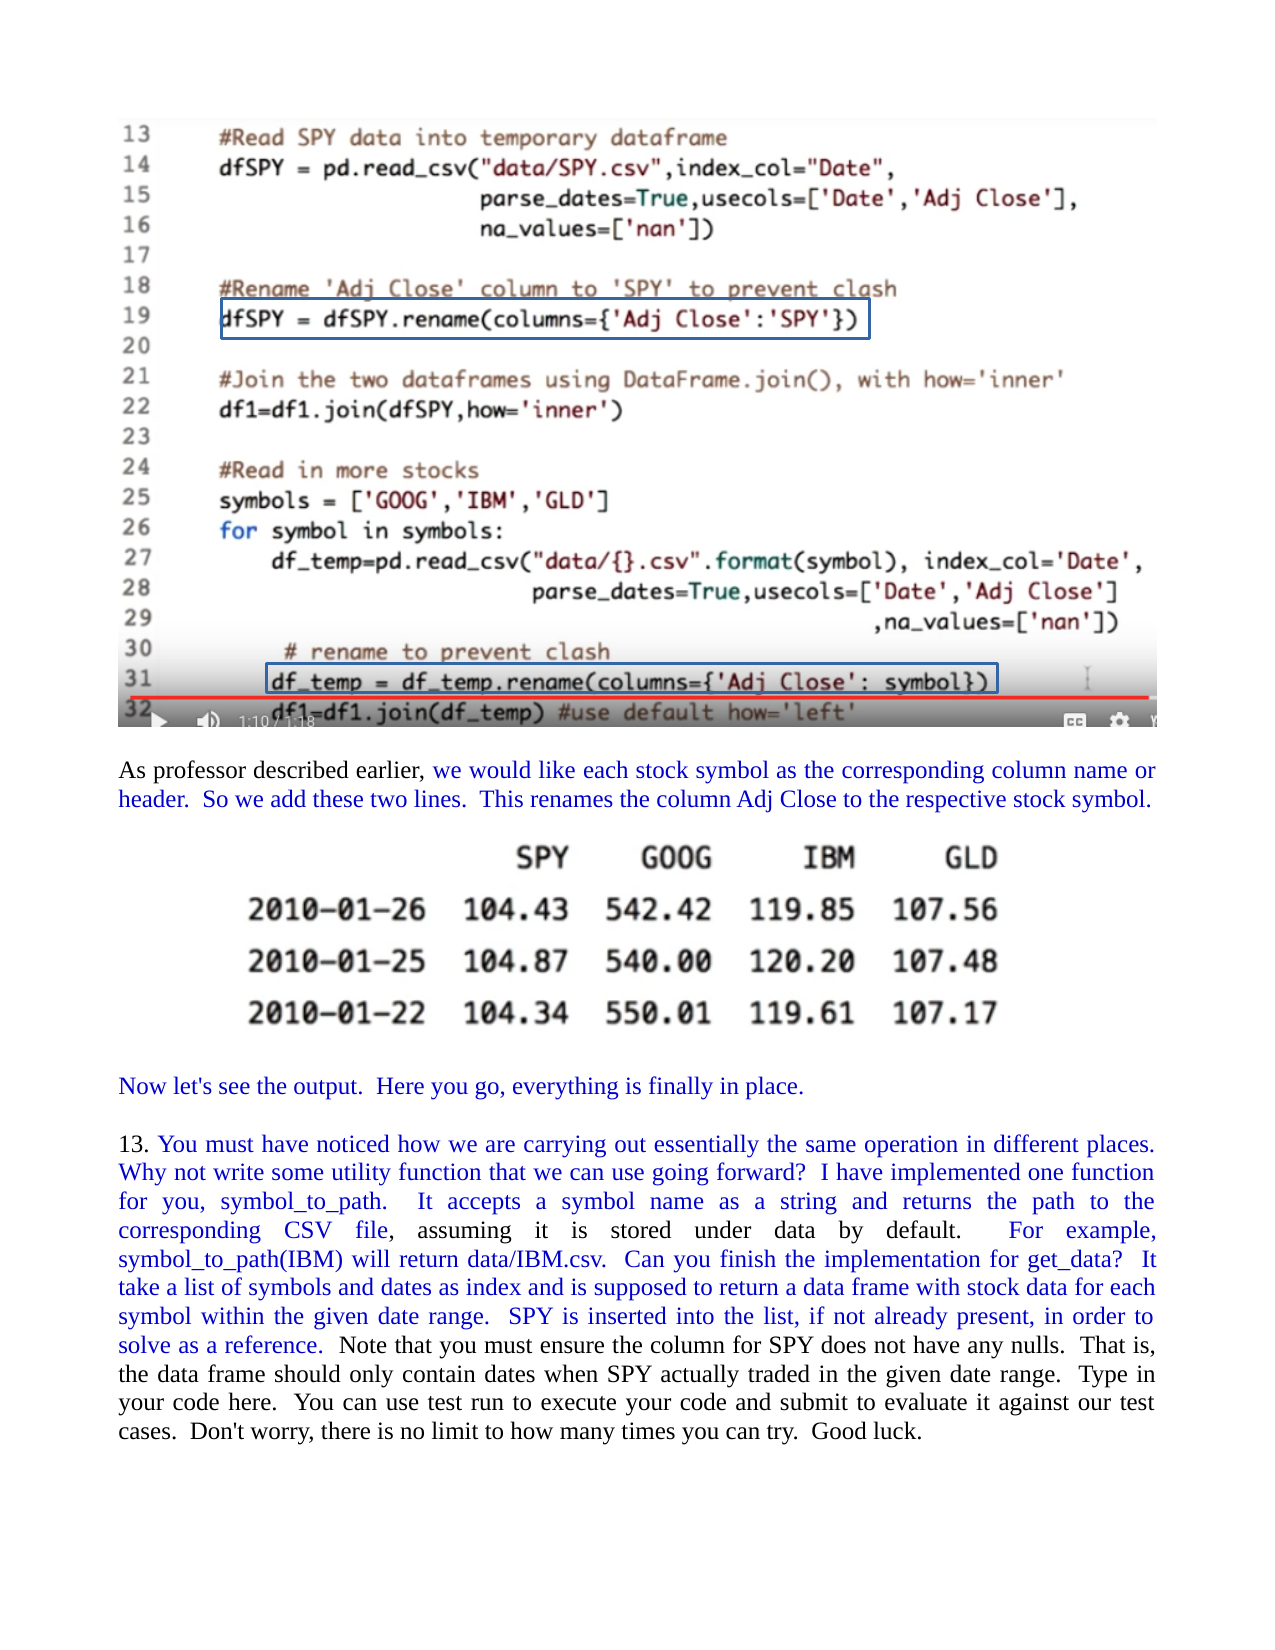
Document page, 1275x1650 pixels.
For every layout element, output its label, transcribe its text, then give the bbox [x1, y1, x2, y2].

picture [243, 841, 1032, 1035]
text Now let's see the output. Here you go, everything is finally in place. [118, 1071, 1157, 1100]
picture [118, 118, 1157, 727]
text As professor described earlier, we would like each stock symbol as the corresponding column name or header. So we add these two lines. This renames the column Adj Close to the respective stock symbol. [118, 755, 1157, 812]
text 13. You must have noticed how we are carrying out essentially the same operation in different places. Why not write some utility function that we can use going forward? I have implemented one function for you, symbol_to_path. It accepts a symbol name as a string and returns the path to the corresponding CSV file, assuming it is stored under data by default. For example, symbol_to_path(IBM) will return data/IBM.csv. Can you finish the implementation for get_data? It take a list of symbols and dates as index and is supposed to return a data frame with stock data for each symbol within the given date range. SPY is inserted into the list, if not already present, in order to solve as a reference. Note that you must ensure the column for SPY does not have any nulls. That is, the data frame should only contain dates when SPY actually traded in the given date range. Type in your code here. You can use test run to execute your code and submit to evaluate it against our test cases. Don't worry, there is no limit to how many times you can try. Good luck. [118, 1129, 1157, 1445]
